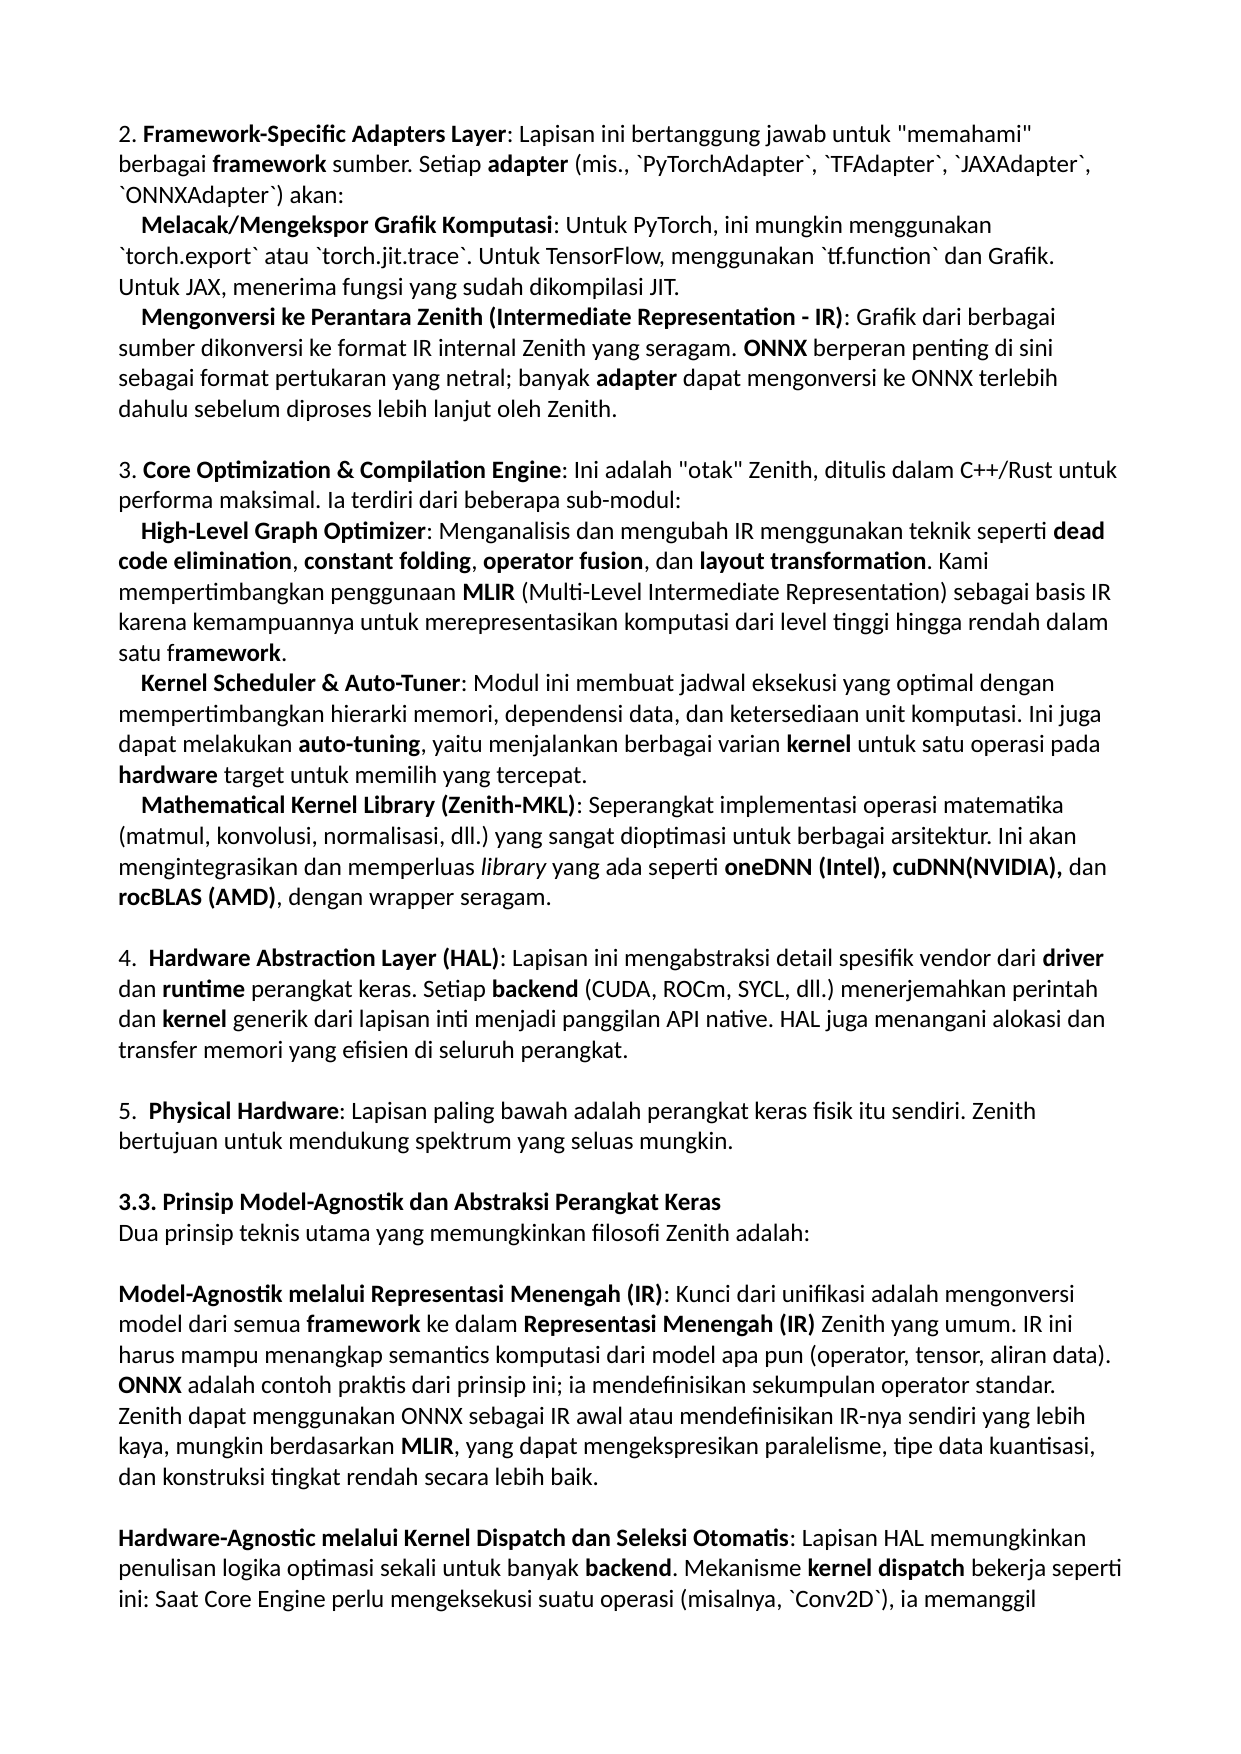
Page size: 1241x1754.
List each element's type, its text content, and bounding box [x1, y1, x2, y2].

text Kernel Scheduler & Auto-Tuner: Modul ini membuat jadwal eksekusi yang optimal dengan mempertimbangkan hierarki memori, dependensi data, dan ketersediaan unit komputasi. Ini juga dapat melakukan auto-tuning, yaitu menjalankan berbagai varian kernel untuk satu operasi pada hardware target untuk memilih yang tercepat. [118, 667, 1122, 789]
text Hardware-Agnostic melalui Kernel Dispatch dan Seleksi Otomatis: Lapisan HAL memungkinkan penulisan logika optimasi sekali untuk banyak backend. Mekanisme kernel dispatch bekerja seperti ini: Saat Core Engine perlu mengeksekusi suatu operasi (misalnya, `Conv2D`), ia memanggil [118, 1522, 1122, 1614]
text 2. Framework-Specific Adapters Layer: Lapisan ini bertanggung jawab untuk "memahami" berbagai framework sumber. Setiap adapter (mis., `PyTorchAdapter`, `TFAdapter`, `JAXAdapter`, `ONNXAdapter`) akan: [118, 118, 1122, 210]
text Dua prinsip teknis utama yang memungkinkan filosofi Zenith adalah: [118, 1217, 1122, 1247]
text Model-Agnostik melalui Representasi Menengah (IR): Kunci dari unifikasi adalah mengonversi model dari semua framework ke dalam Representasi Menengah (IR) Zenith yang umum. IR ini harus mampu menangkap semantics komputasi dari model apa pun (operator, tensor, aliran data). ONNX adalah contoh praktis dari prinsip ini; ia mendefinisikan sekumpulan operator standar. Zenith dapat menggunakan ONNX sebagai IR awal atau mendefinisikan IR-nya sendiri yang lebih kaya, mungkin berdasarkan MLIR, yang dapat mengekspresikan paralelisme, tipe data kuantisasi, dan konstruksi tingkat rendah secara lebih baik. [118, 1278, 1122, 1492]
text Mengonversi ke Perantara Zenith (Intermediate Representation - IR): Grafik dari berbagai sumber dikonversi ke format IR internal Zenith yang seragam. ONNX berperan penting di sini sebagai format pertukaran yang netral; banyak adapter dapat mengonversi ke ONNX terlebih dahulu sebelum diproses lebih lanjut oleh Zenith. [118, 301, 1122, 423]
text 5. Physical Hardware: Lapisan paling bawah adalah perangkat keras fisik itu sendiri. Zenith bertujuan untuk mendukung spektrum yang seluas mungkin. [118, 1095, 1122, 1156]
text High-Level Graph Optimizer: Menganalisis dan mengubah IR menggunakan teknik seperti dead code elimination, constant folding, operator fusion, dan layout transformation. Kami mempertimbangkan penggunaan MLIR (Multi-Level Intermediate Representation) sebagai basis IR karena kemampuannya untuk merepresentasikan komputasi dari level tinggi hingga rendah dalam satu framework. [118, 515, 1122, 667]
text 3. Core Optimization & Compilation Engine: Ini adalah "otak" Zenith, ditulis dalam C++/Rust untuk performa maksimal. Ia terdiri dari beberapa sub-modul: [118, 454, 1122, 515]
text 3.3. Prinsip Model-Agnostik dan Abstraksi Perangkat Keras [118, 1186, 1122, 1217]
text 4. Hardware Abstraction Layer (HAL): Lapisan ini mengabstraksi detail spesifik vendor dari driver dan runtime perangkat keras. Setiap backend (CUDA, ROCm, SYCL, dll.) menerjemahkan perintah dan kernel generik dari lapisan inti menjadi panggilan API native. HAL juga menangani alokasi dan transfer memori yang efisien di seluruh perangkat. [118, 942, 1122, 1064]
text Mathematical Kernel Library (Zenith-MKL): Seperangkat implementasi operasi matematika (matmul, konvolusi, normalisasi, dll.) yang sangat dioptimasi untuk berbagai arsitektur. Ini akan mengintegrasikan dan memperluas library yang ada seperti oneDNN (Intel), cuDNN(NVIDIA), dan rocBLAS (AMD), dengan wrapper seragam. [118, 789, 1122, 912]
text Melacak/Mengekspor Grafik Komputasi: Untuk PyTorch, ini mungkin menggunakan `torch.export` atau `torch.jit.trace`. Untuk TensorFlow, menggunakan `tf.function` dan Grafik. Untuk JAX, menerima fungsi yang sudah dikompilasi JIT. [118, 210, 1122, 301]
